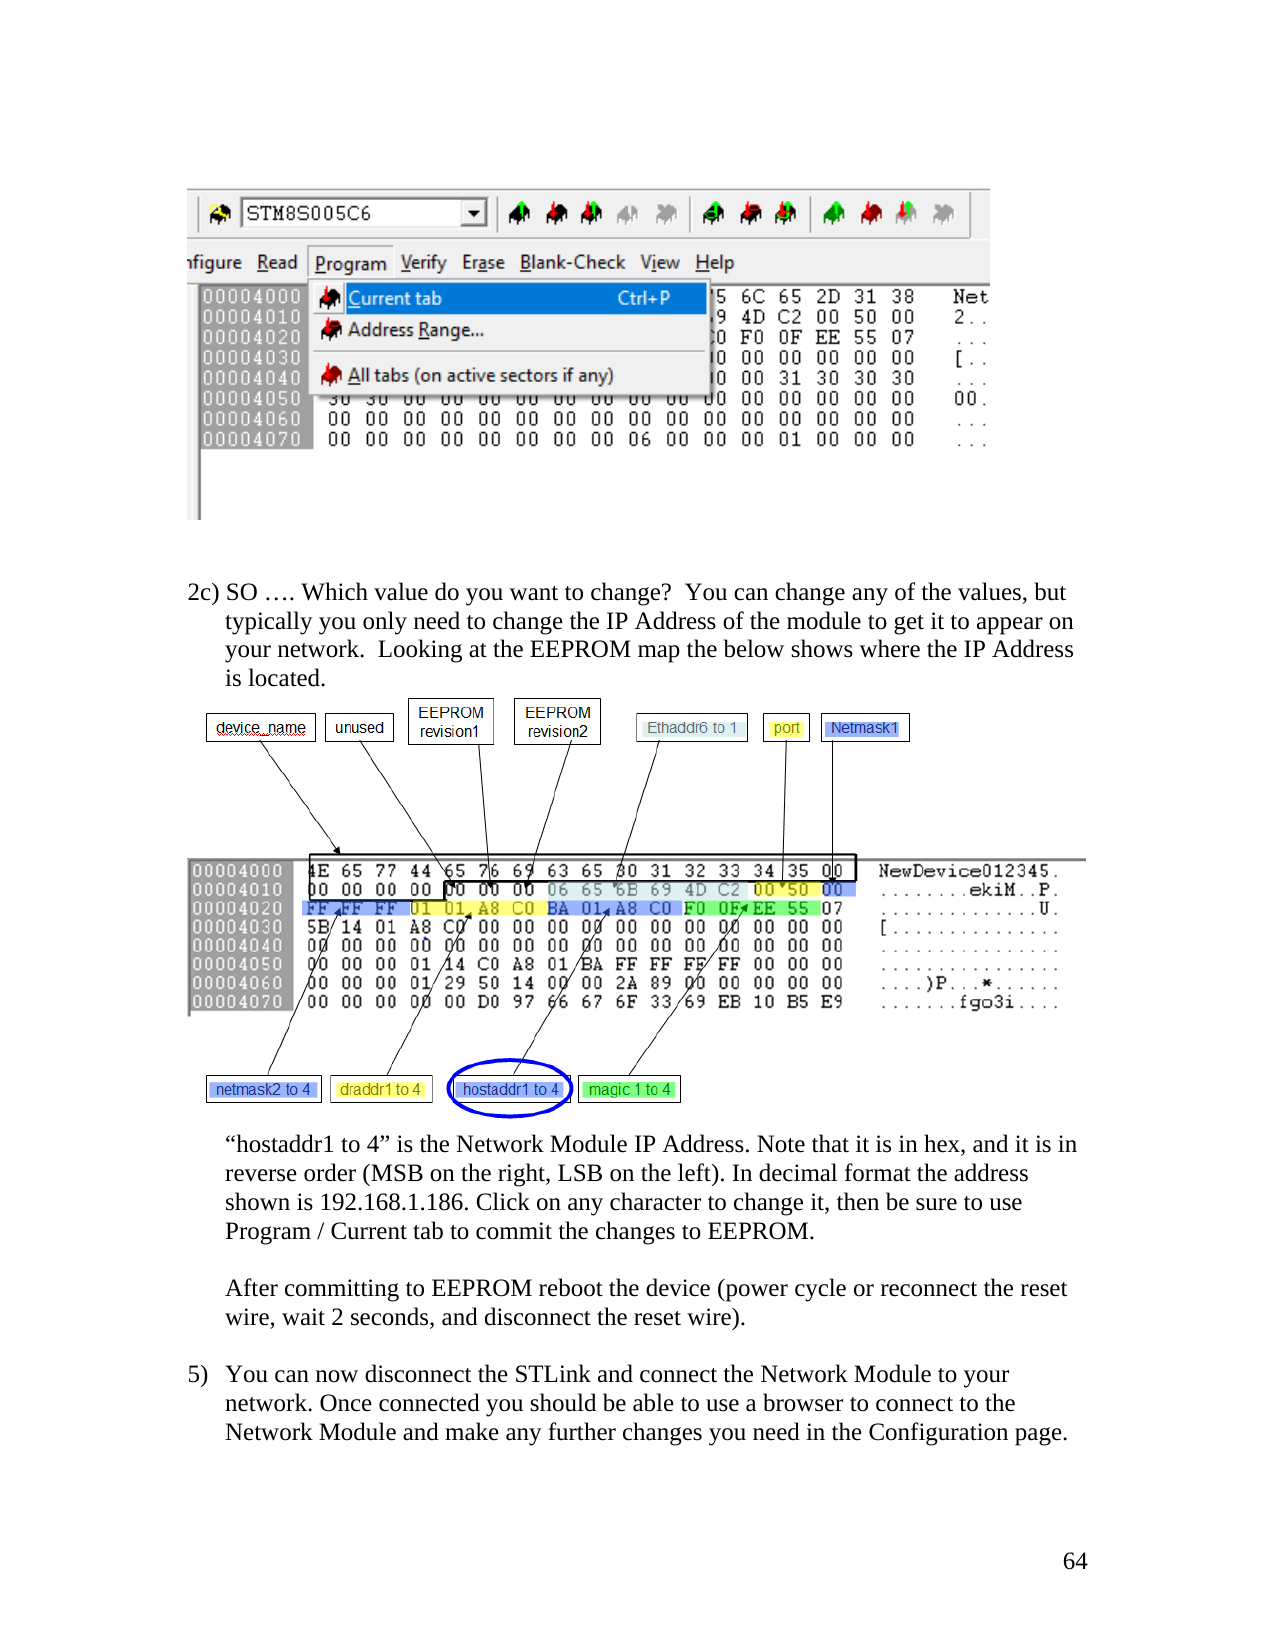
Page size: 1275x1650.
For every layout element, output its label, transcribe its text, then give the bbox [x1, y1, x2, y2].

text After committing to EEPROM reboot the device (power cycle or reconnect the reset wire, wait 2 seconds, and disconnect the reset wire). [225, 1273, 1087, 1331]
picture [187, 178, 990, 520]
picture [187, 691, 1086, 1130]
text “hostaddr1 to 4” is the Network Module IP Address. Note that it is in hex, and it is in reverse order (MSB on the right, LSB on the left). In decimal format the address shown is 192.168.1.186. Click on any character to change it, then be sure to use Program / Current tab to commit the changes to EEPROM. [225, 1129, 1087, 1244]
text 2c) SO …. Which value do you want to change? You can change any of the values, but typically you only need to change the IP Address of the module to get it to appear on your network. Looking at the EEPROM map the below shows where the IP Address is located. [187, 577, 1087, 692]
list You can now disconnect the STLink and connect the Network Module to your network. Once connected you should be able to use a browser to connect to the Network Module and make any further changes you need in the Configuration page. [187, 1359, 1087, 1446]
